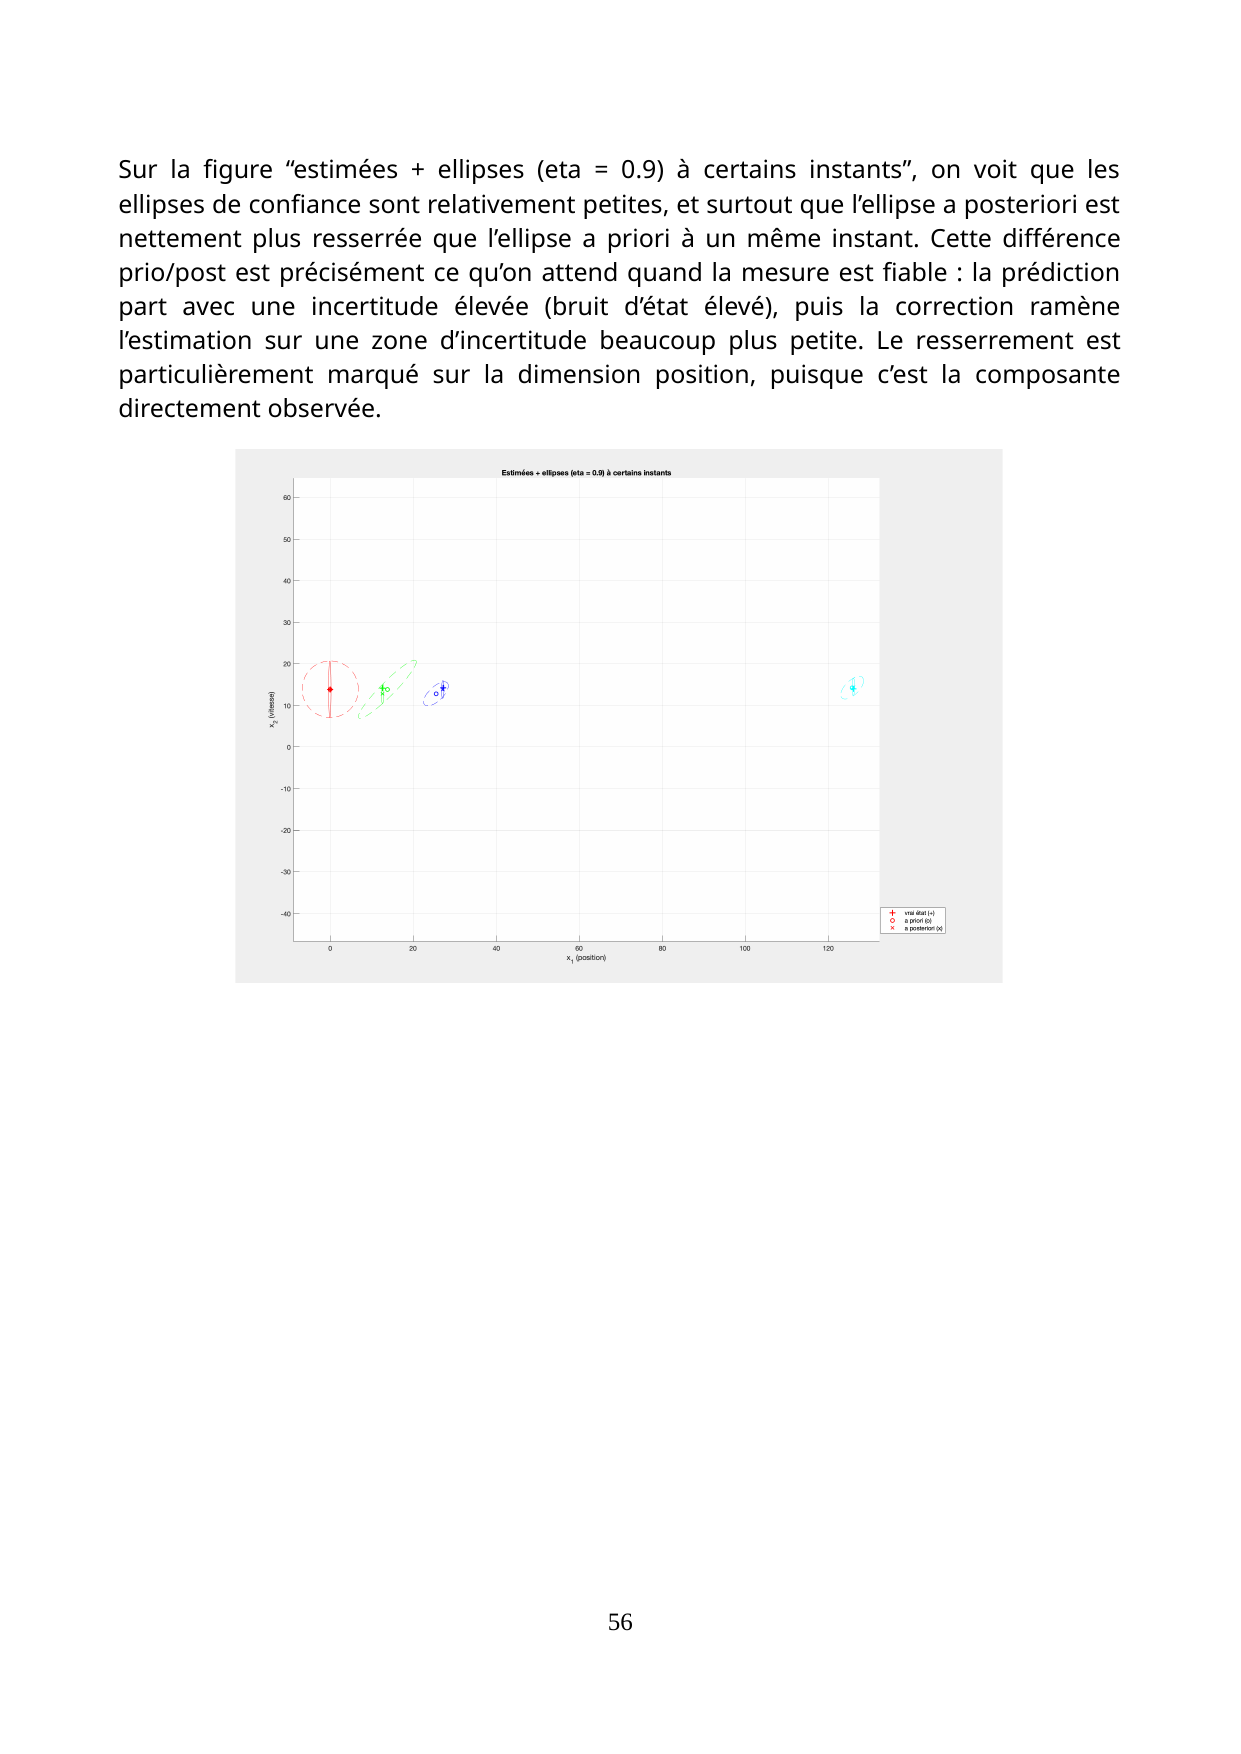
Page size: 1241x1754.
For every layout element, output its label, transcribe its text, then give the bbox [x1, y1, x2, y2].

picture [235, 449, 1003, 983]
text Sur la figure “estimées + ellipses (eta = 0.9) à certains instants”, on voit que les ellipses de confiance sont relativement petites, et surtout que l’ellipse a posteriori est nettement plus resserrée que l’ellipse a priori à un même instant. Cette différence prio/post est précisément ce qu’on attend quand la mesure est fiable : la prédiction part avec une incertitude élevée (bruit d’état élevé), puis la correction ramène l’estimation sur une zone d’incertitude beaucoup plus petite. Le resserrement est particulièrement marqué sur la dimension position, puisque c’est la composante directement observée. [118, 152, 1122, 425]
